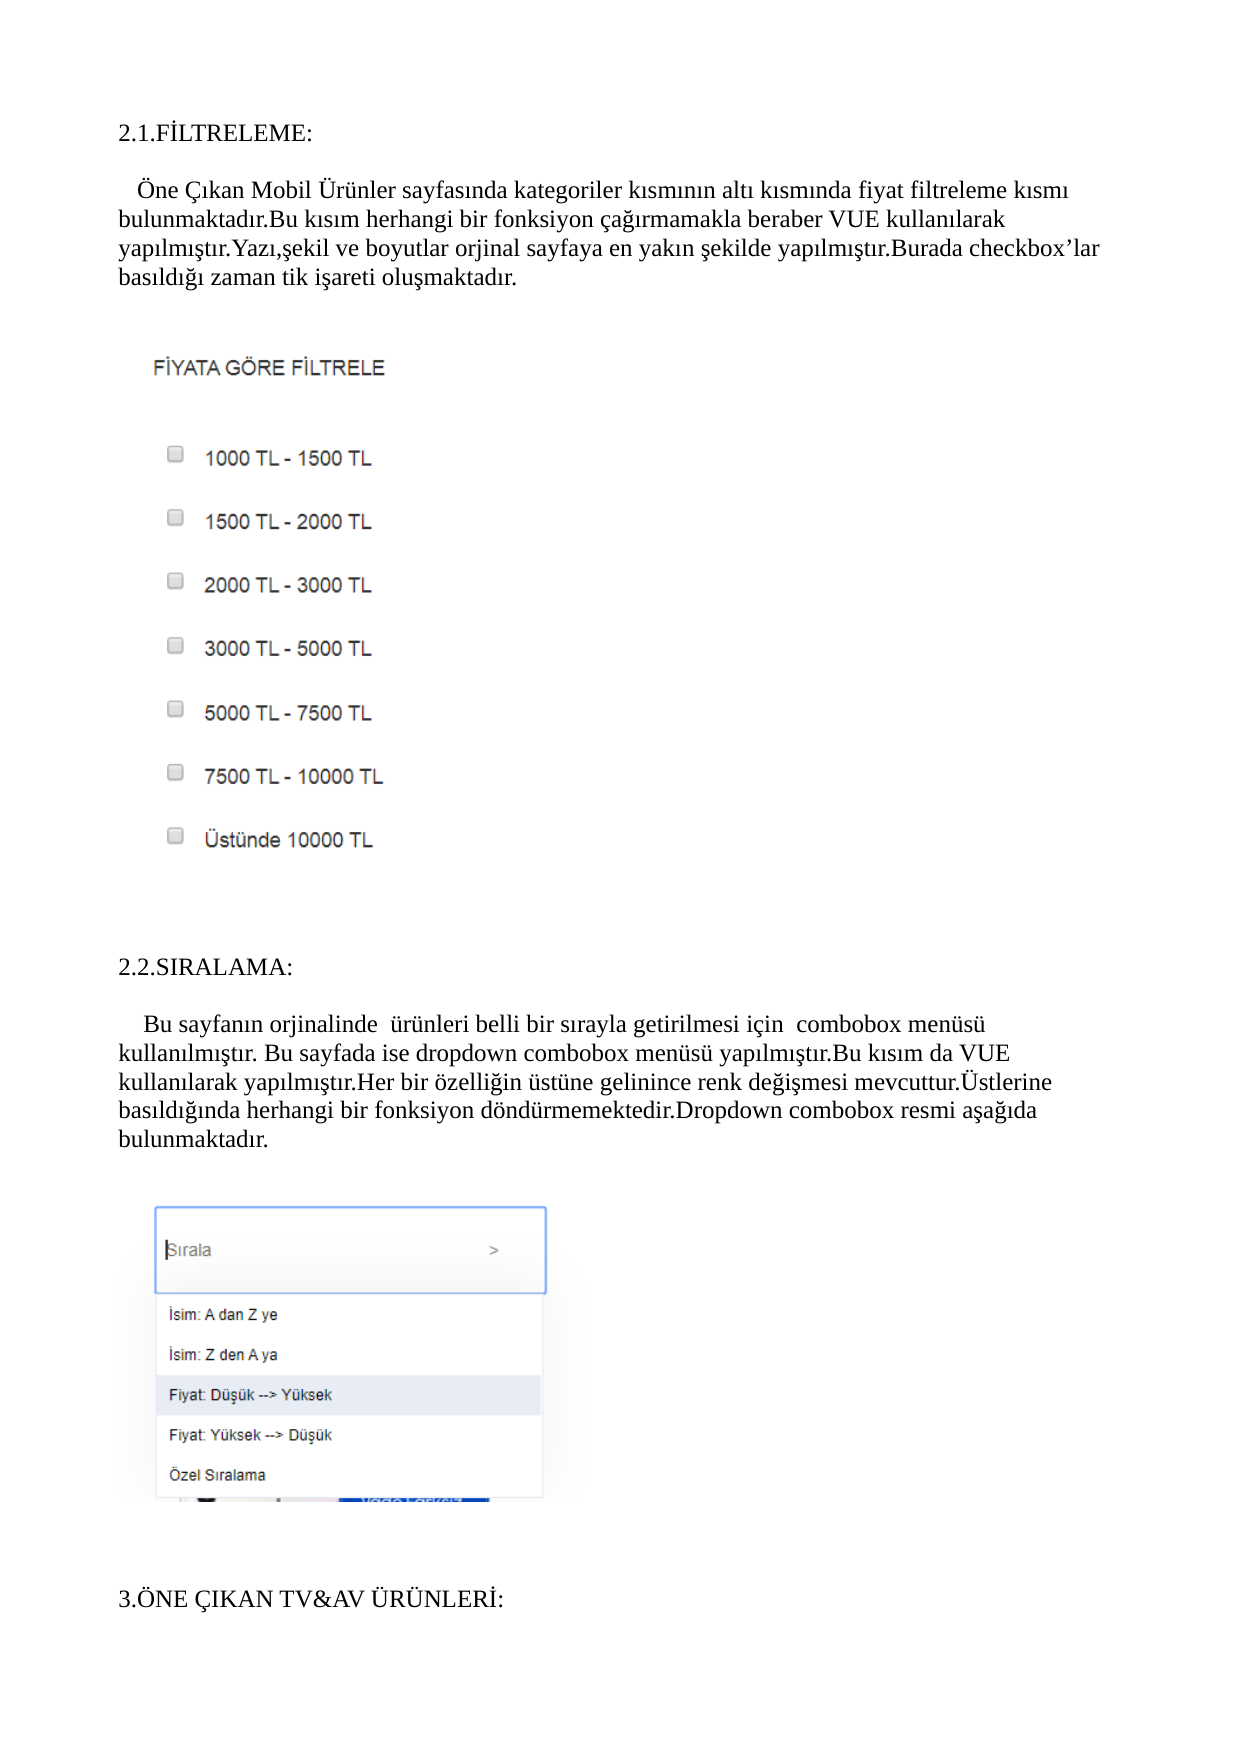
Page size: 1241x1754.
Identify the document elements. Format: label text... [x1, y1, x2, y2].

text 2.1.FİLTRELEME: [118, 118, 1122, 147]
text Bu sayfanın orjinalinde ürünleri belli bir sırayla getirilmesi için combobox menüsü kullanılmıştır. Bu sayfada ise dropdown combobox menüsü yapılmıştır.Bu kısım da VUE kullanılarak yapılmıştır.Her bir özelliğin üstüne gelinince renk değişmesi mevcuttur.Üstlerine basıldığında herhangi bir fonksiyon döndürmemektedir.Dropdown combobox resmi aşağıda bulunmaktadır. [118, 1009, 1122, 1153]
text 3.ÖNE ÇIKAN TV&AV ÜRÜNLERİ: [118, 1584, 1122, 1613]
text 2.2.SIRALAMA: [118, 952, 1122, 981]
text Öne Çıkan Mobil Ürünler sayfasında kategoriler kısmının altı kısmında fiyat filtreleme kısmı bulunmaktadır.Bu kısım herhangi bir fonksiyon çağırmamakla beraber VUE kullanılarak yapılmıştır.Yazı,şekil ve boyutlar orjinal sayfaya en yakın şekilde yapılmıştır.Burada checkbox’lar basıldığı zaman tik işareti oluşmaktadır. [118, 176, 1122, 291]
